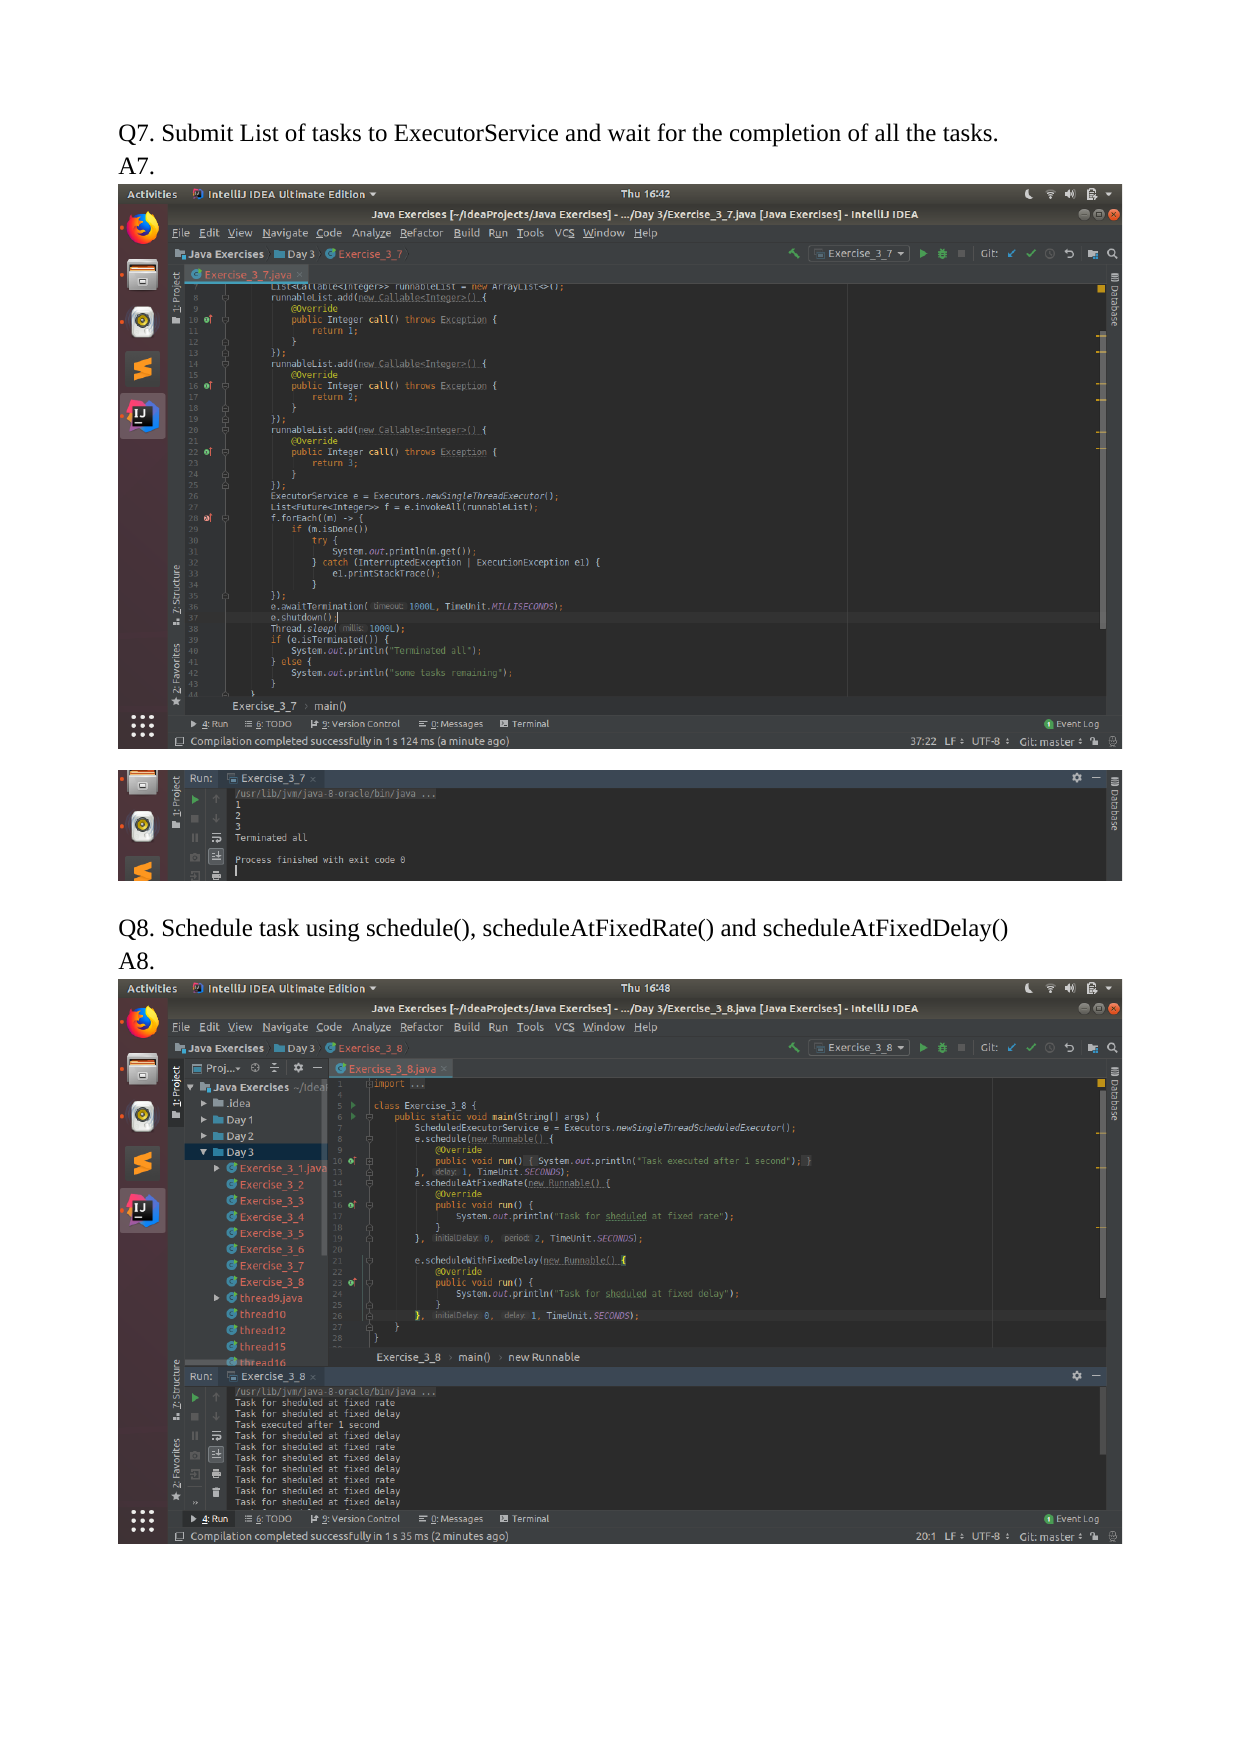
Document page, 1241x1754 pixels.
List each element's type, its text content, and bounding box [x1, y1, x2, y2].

text Q8. Schedule task using schedule(), scheduleAtFixedRate() and scheduleAtFixedDelay() [118, 913, 1122, 942]
picture [118, 770, 1123, 881]
text A7. [118, 151, 1122, 180]
text Q7. Submit List of tasks to ExecutorService and wait for the completion of all the tasks. [118, 118, 1122, 147]
picture [118, 184, 1123, 749]
text A8. [118, 946, 1122, 975]
picture [118, 979, 1123, 1544]
